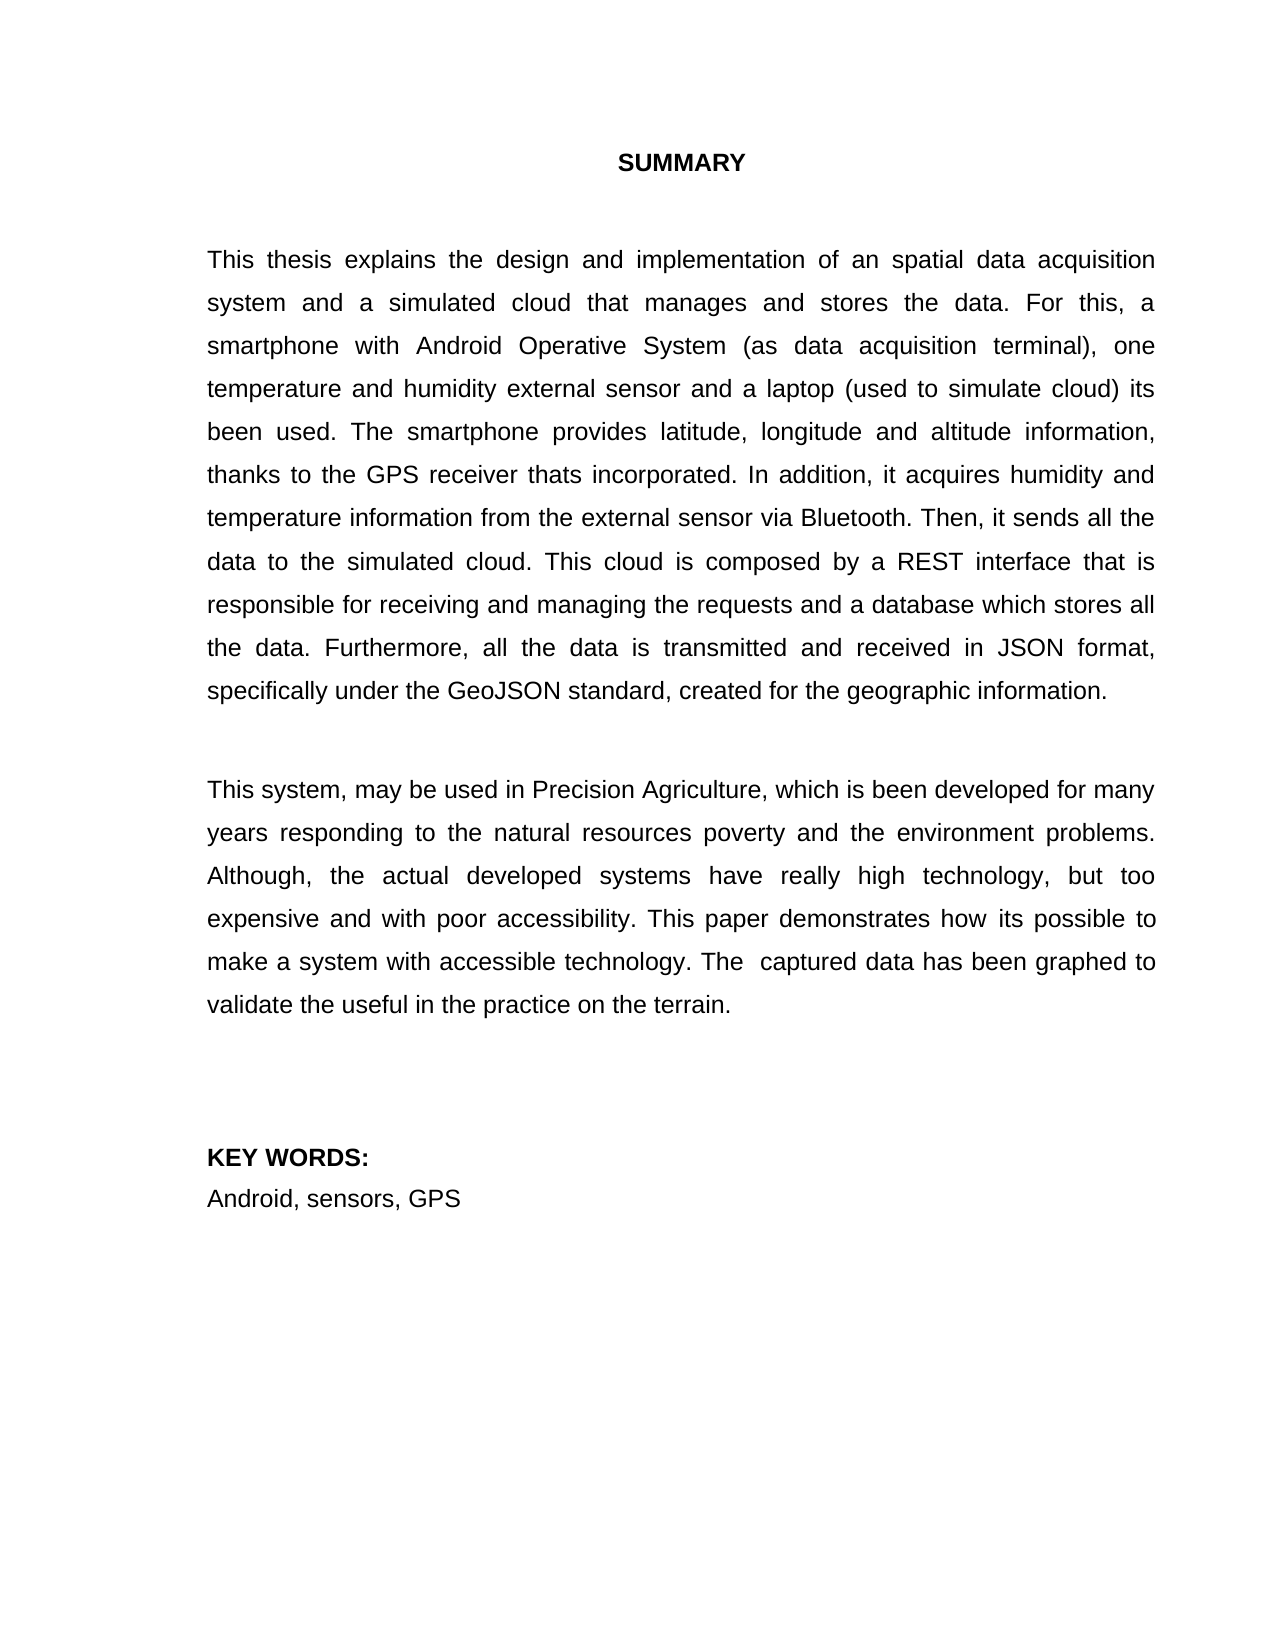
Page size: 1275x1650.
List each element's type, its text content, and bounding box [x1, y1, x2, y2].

text This thesis explains the design and implementation of an spatial data acquisition system and a simulated cloud that manages and stores the data. For this, a smartphone with Android Operative System (as data acquisition terminal), one temperature and humidity external sensor and a laptop (used to simulate cloud) its been used. The smartphone provides latitude, longitude and altitude information, thanks to the GPS receiver thats incorporated. In addition, it acquires humidity and temperature information from the external sensor via Bluetooth. Then, it sends all the data to the simulated cloud. This cloud is composed by a REST interface that is responsible for receiving and managing the requests and a database which stores all the data. Furthermore, all the data is transmitted and received in JSON format, specifically under the GeoJSON standard, created for the geographic information. [207, 244, 1157, 704]
text KEY WORDS: [207, 1143, 1157, 1171]
subtitle SUMMARY [207, 148, 1157, 176]
text This system, may be used in Precision Agriculture, which is been developed for many years responding to the natural resources poverty and the environment problems. Although, the actual developed systems have really high technology, but too expensive and with poor accessibility. This paper demonstrates how its possible to make a system with accessible technology. The captured data has been graphed to validate the useful in the practice on the terrain. [207, 731, 1157, 1019]
text Android, sensors, GPS [207, 1184, 1157, 1213]
